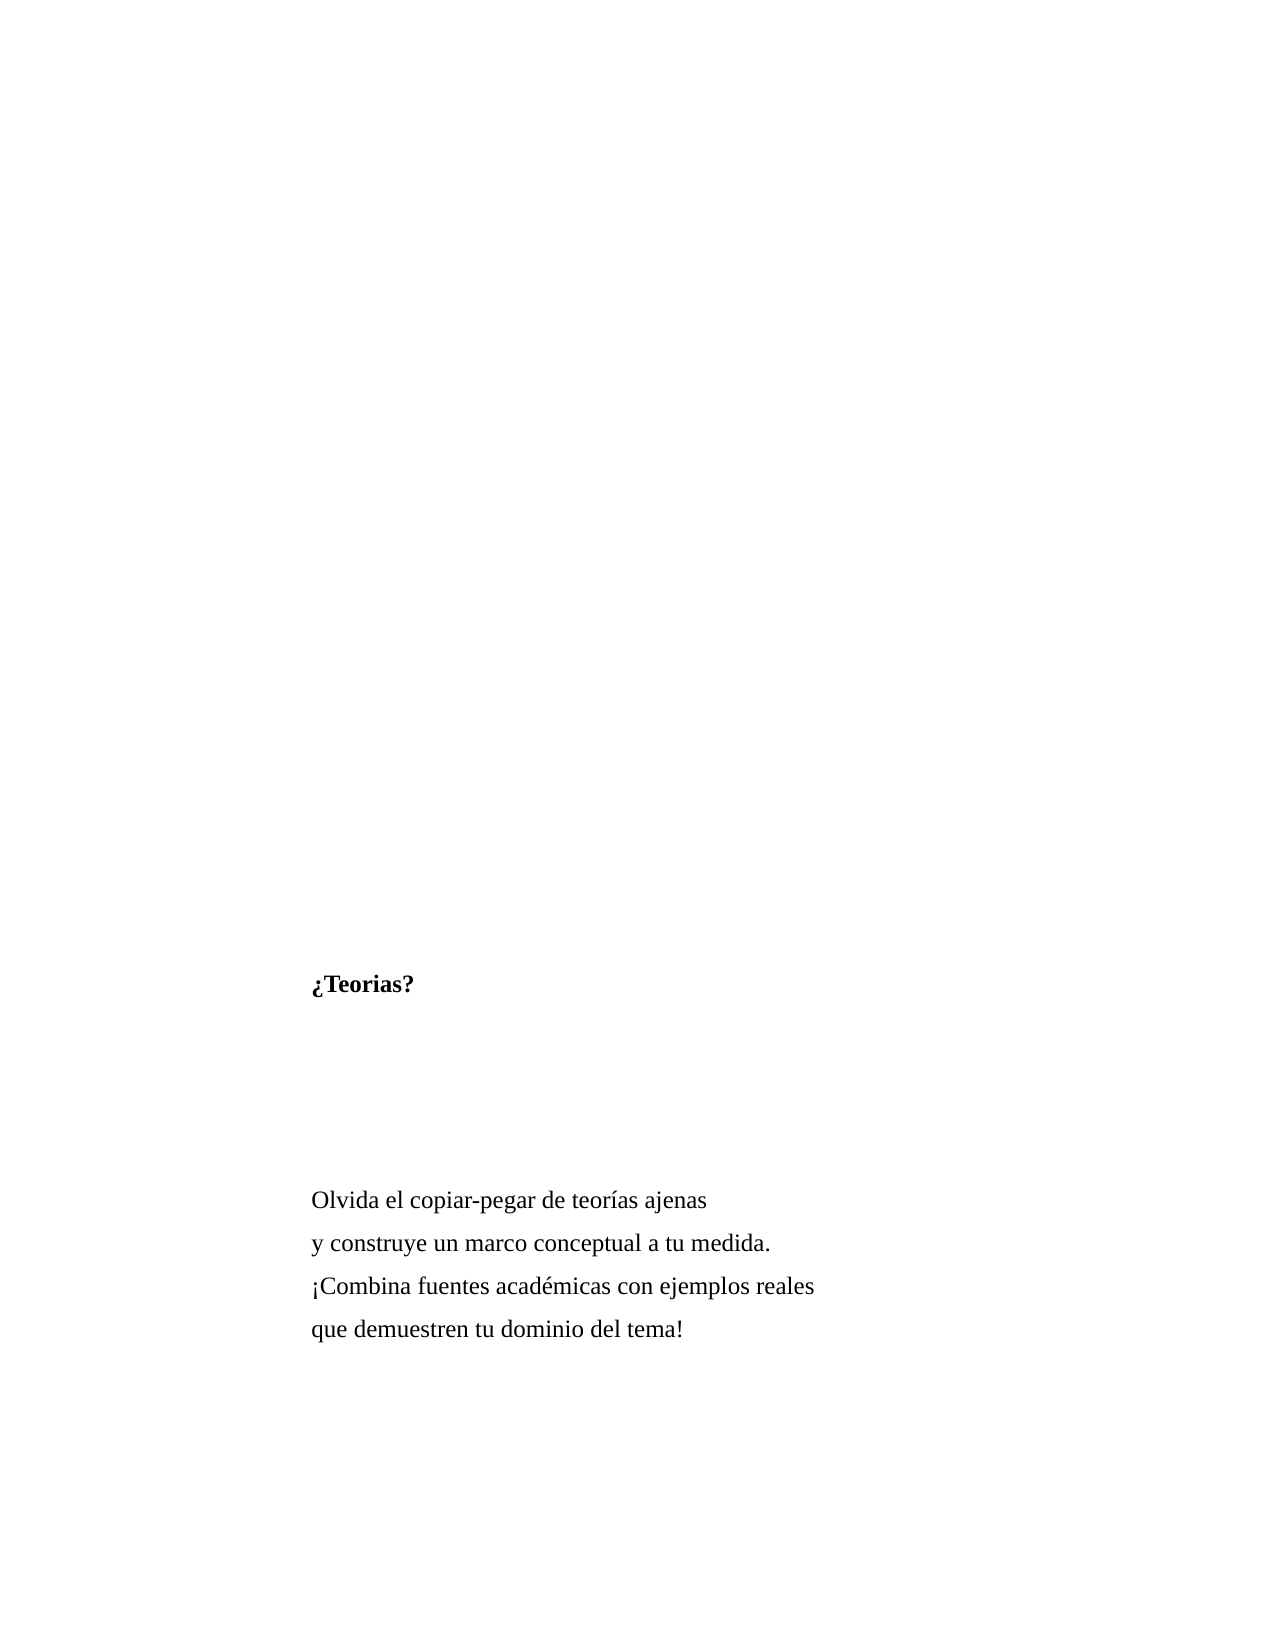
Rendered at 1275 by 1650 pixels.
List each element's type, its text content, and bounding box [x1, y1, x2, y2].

text Olvida el copiar-pegar de teorías ajenas [236, 1185, 1125, 1214]
text ¿Teorias? [236, 969, 1125, 998]
text ¡Combina fuentes académicas con ejemplos reales [236, 1271, 1125, 1300]
text y construye un marco conceptual a tu medida. [236, 1228, 1125, 1257]
text que demuestren tu dominio del tema! [236, 1314, 1125, 1343]
